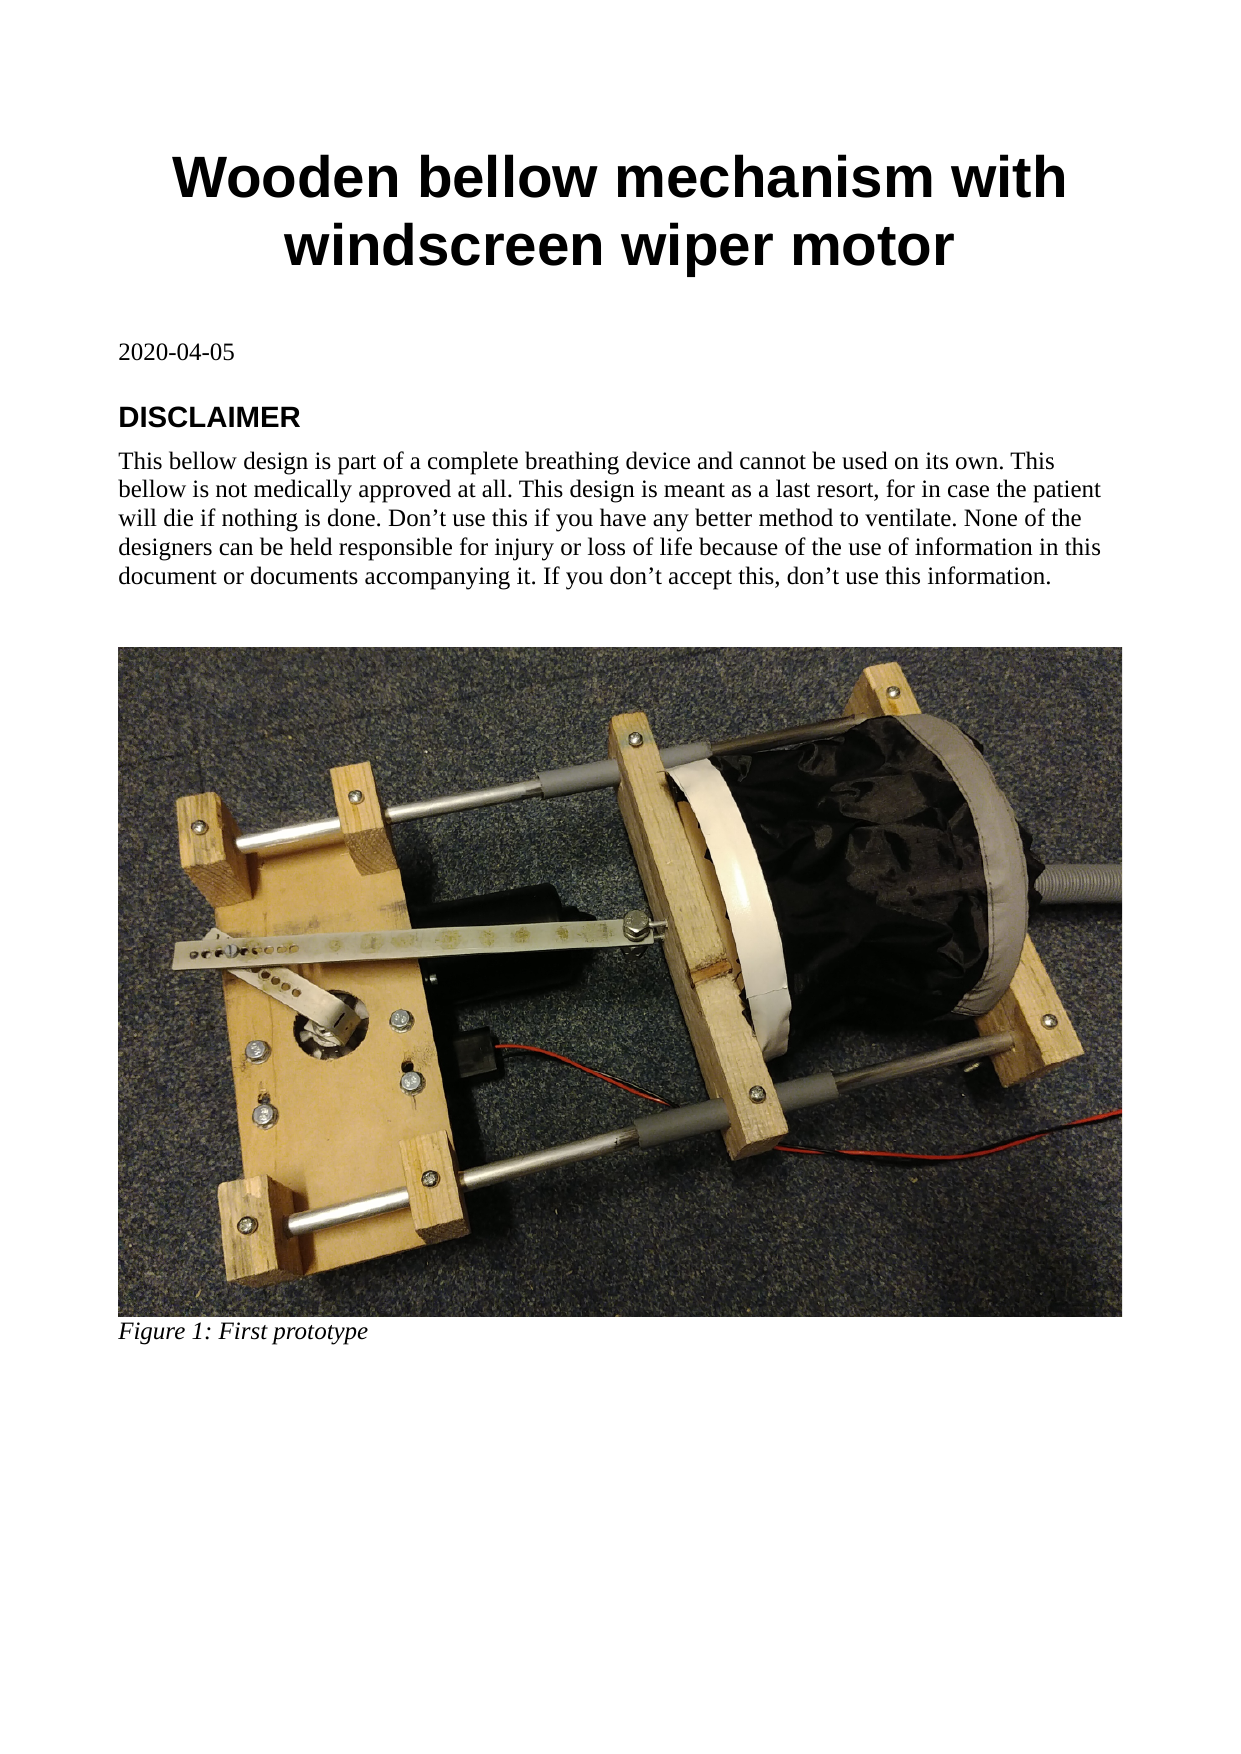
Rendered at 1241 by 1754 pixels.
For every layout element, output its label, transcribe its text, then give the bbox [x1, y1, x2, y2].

title Wooden bellow mechanism with windscreen wiper motor [118, 143, 1122, 277]
picture [118, 647, 1123, 1317]
subtitle DISCLAIMER [118, 399, 1122, 433]
text 2020-04-05 [118, 337, 1122, 366]
text Figure 1: First prototype [118, 1317, 1122, 1345]
text This bellow design is part of a complete breathing device and cannot be used on its own. This bellow is not medically approved at all. This design is meant as a last resort, for in case the patient will die if nothing is done. Don’t use this if you have any better method to ventilate. None of the designers can be held responsible for injury or loss of life because of the use of information in this document or documents accompanying it. If you don’t accept this, don’t use this information. [118, 446, 1122, 589]
